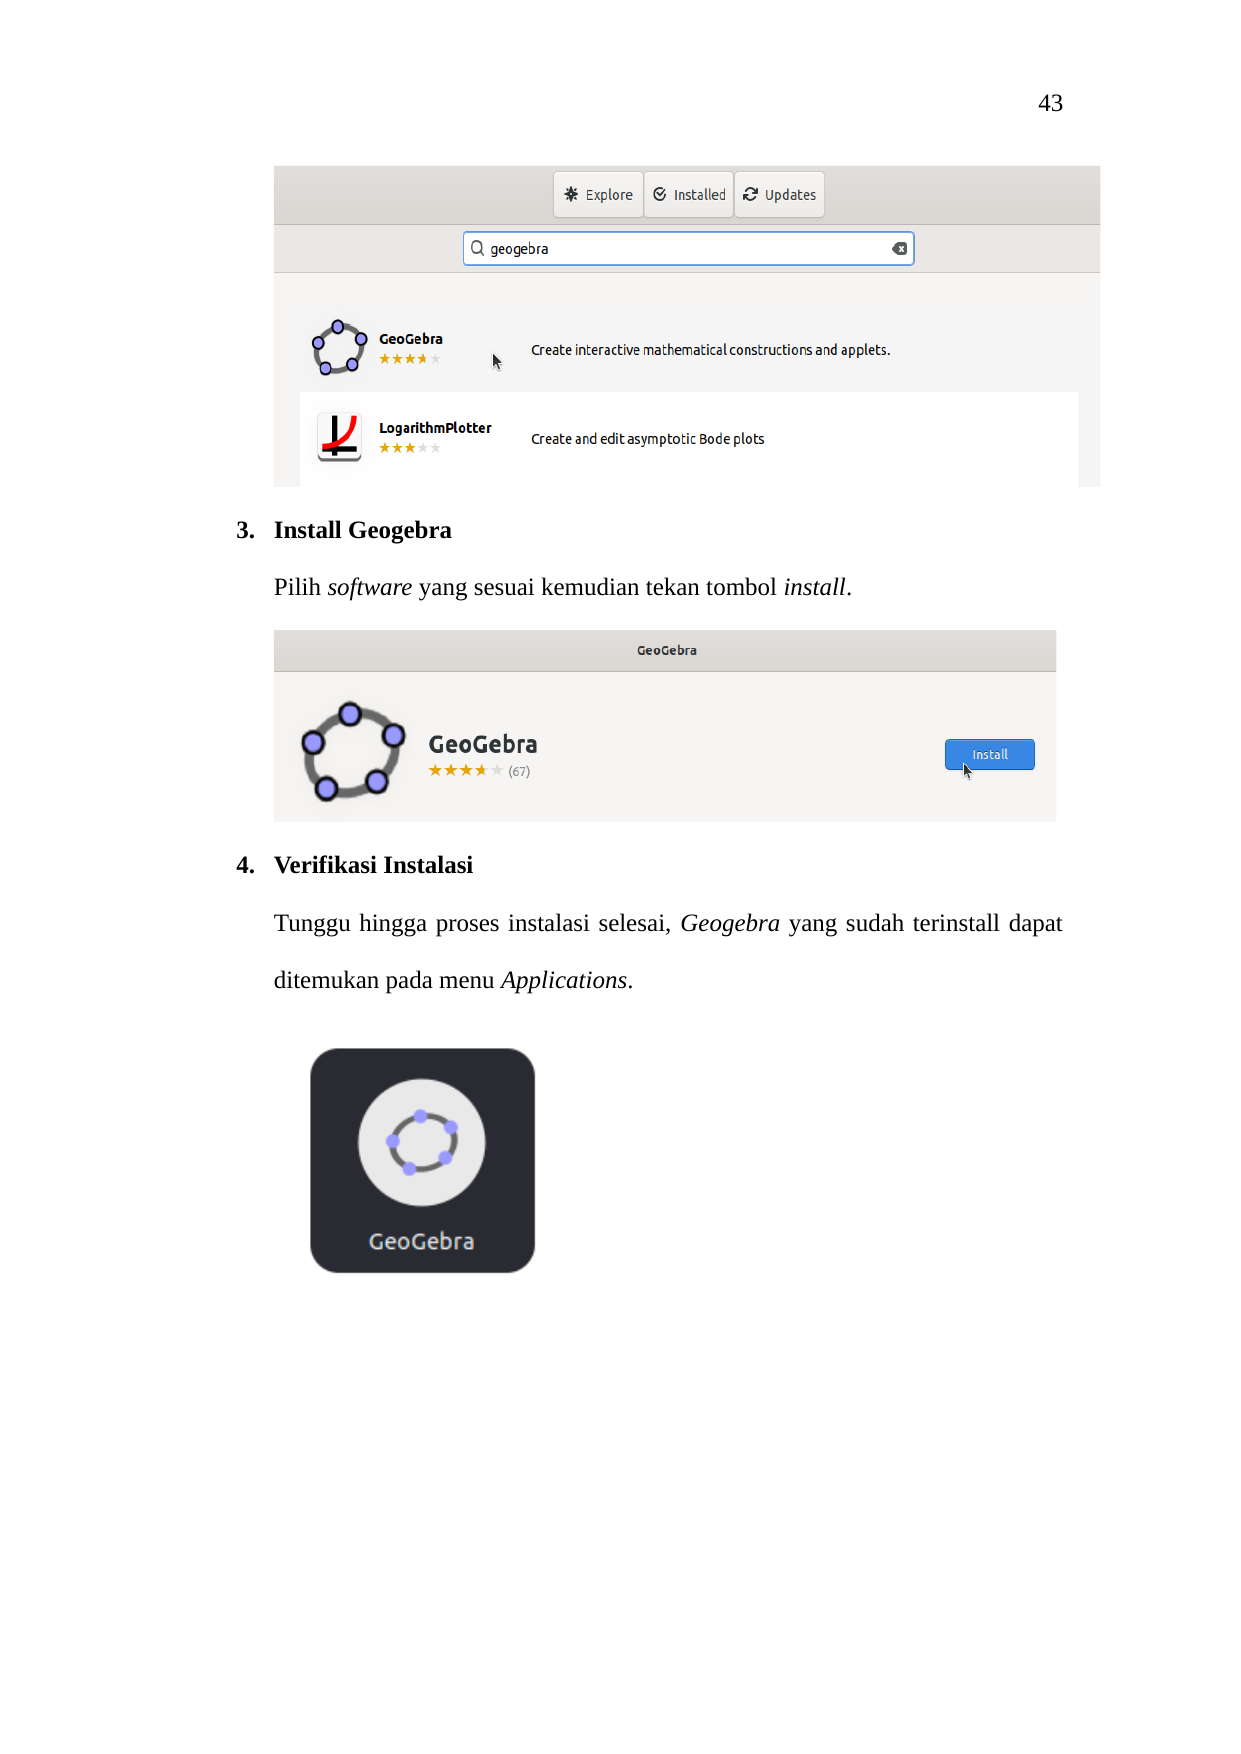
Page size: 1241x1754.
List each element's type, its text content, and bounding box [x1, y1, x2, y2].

picture [273, 165, 1101, 487]
list Install Geogebra [236, 515, 1063, 544]
picture [273, 630, 1057, 822]
list Pilih software yang sesuai kemudian tekan tombol install. [236, 572, 1063, 601]
list Tunggu hingga proses instalasi selesai, Geogebra yang sudah terinstall dapat ditemukan pada menu Applications. [236, 908, 1063, 994]
picture [273, 1022, 576, 1292]
list Verifikasi Instalasi [236, 850, 1063, 879]
